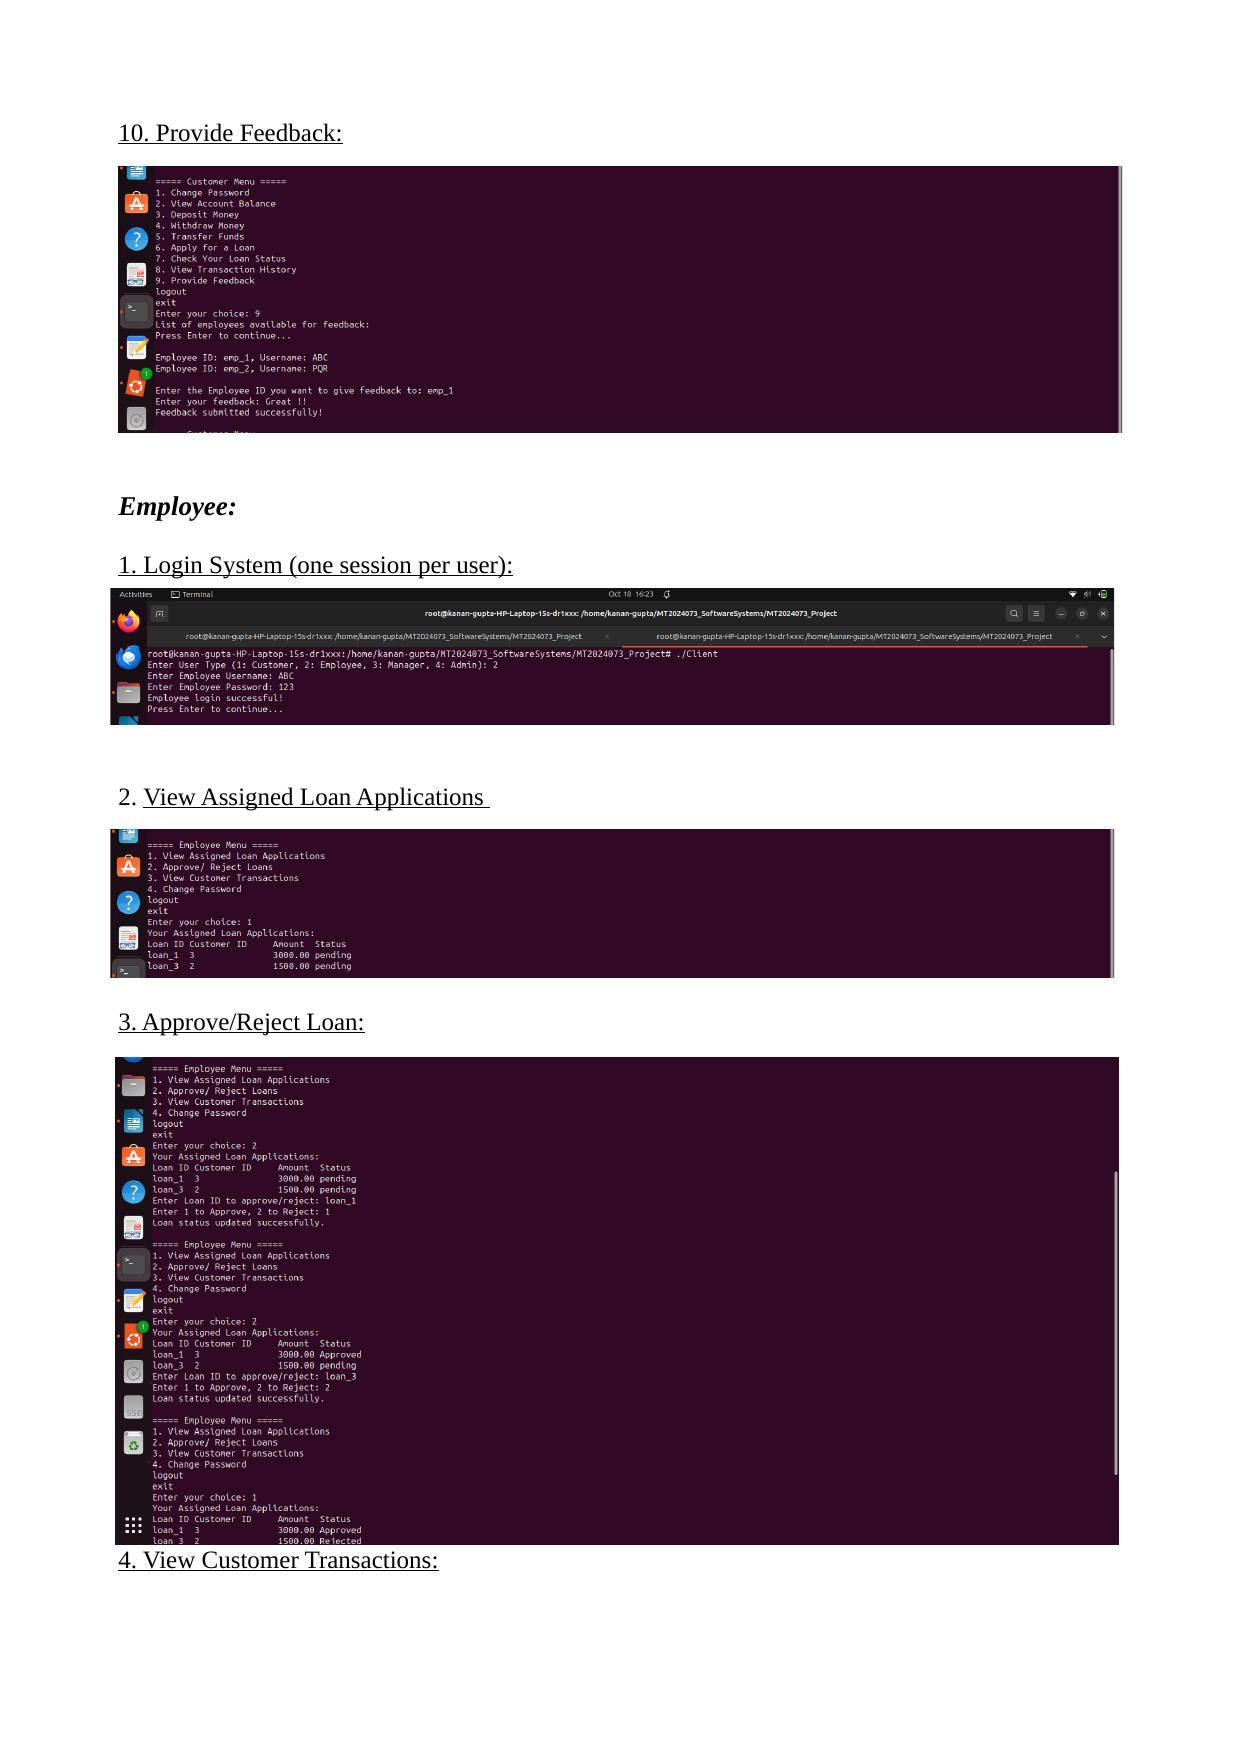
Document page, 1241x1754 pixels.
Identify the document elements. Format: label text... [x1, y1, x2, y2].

text 3. Approve/Reject Loan: [118, 1007, 1122, 1036]
picture [115, 1057, 1119, 1545]
picture [118, 166, 1123, 433]
picture [110, 829, 1115, 968]
text Employee: 1. Login System (one session per user): 2. View Assigned Loan Applications [118, 490, 1122, 811]
text 4. View Customer Transactions: [118, 1513, 1122, 1574]
text 10. Provide Feedback: [118, 118, 1122, 147]
